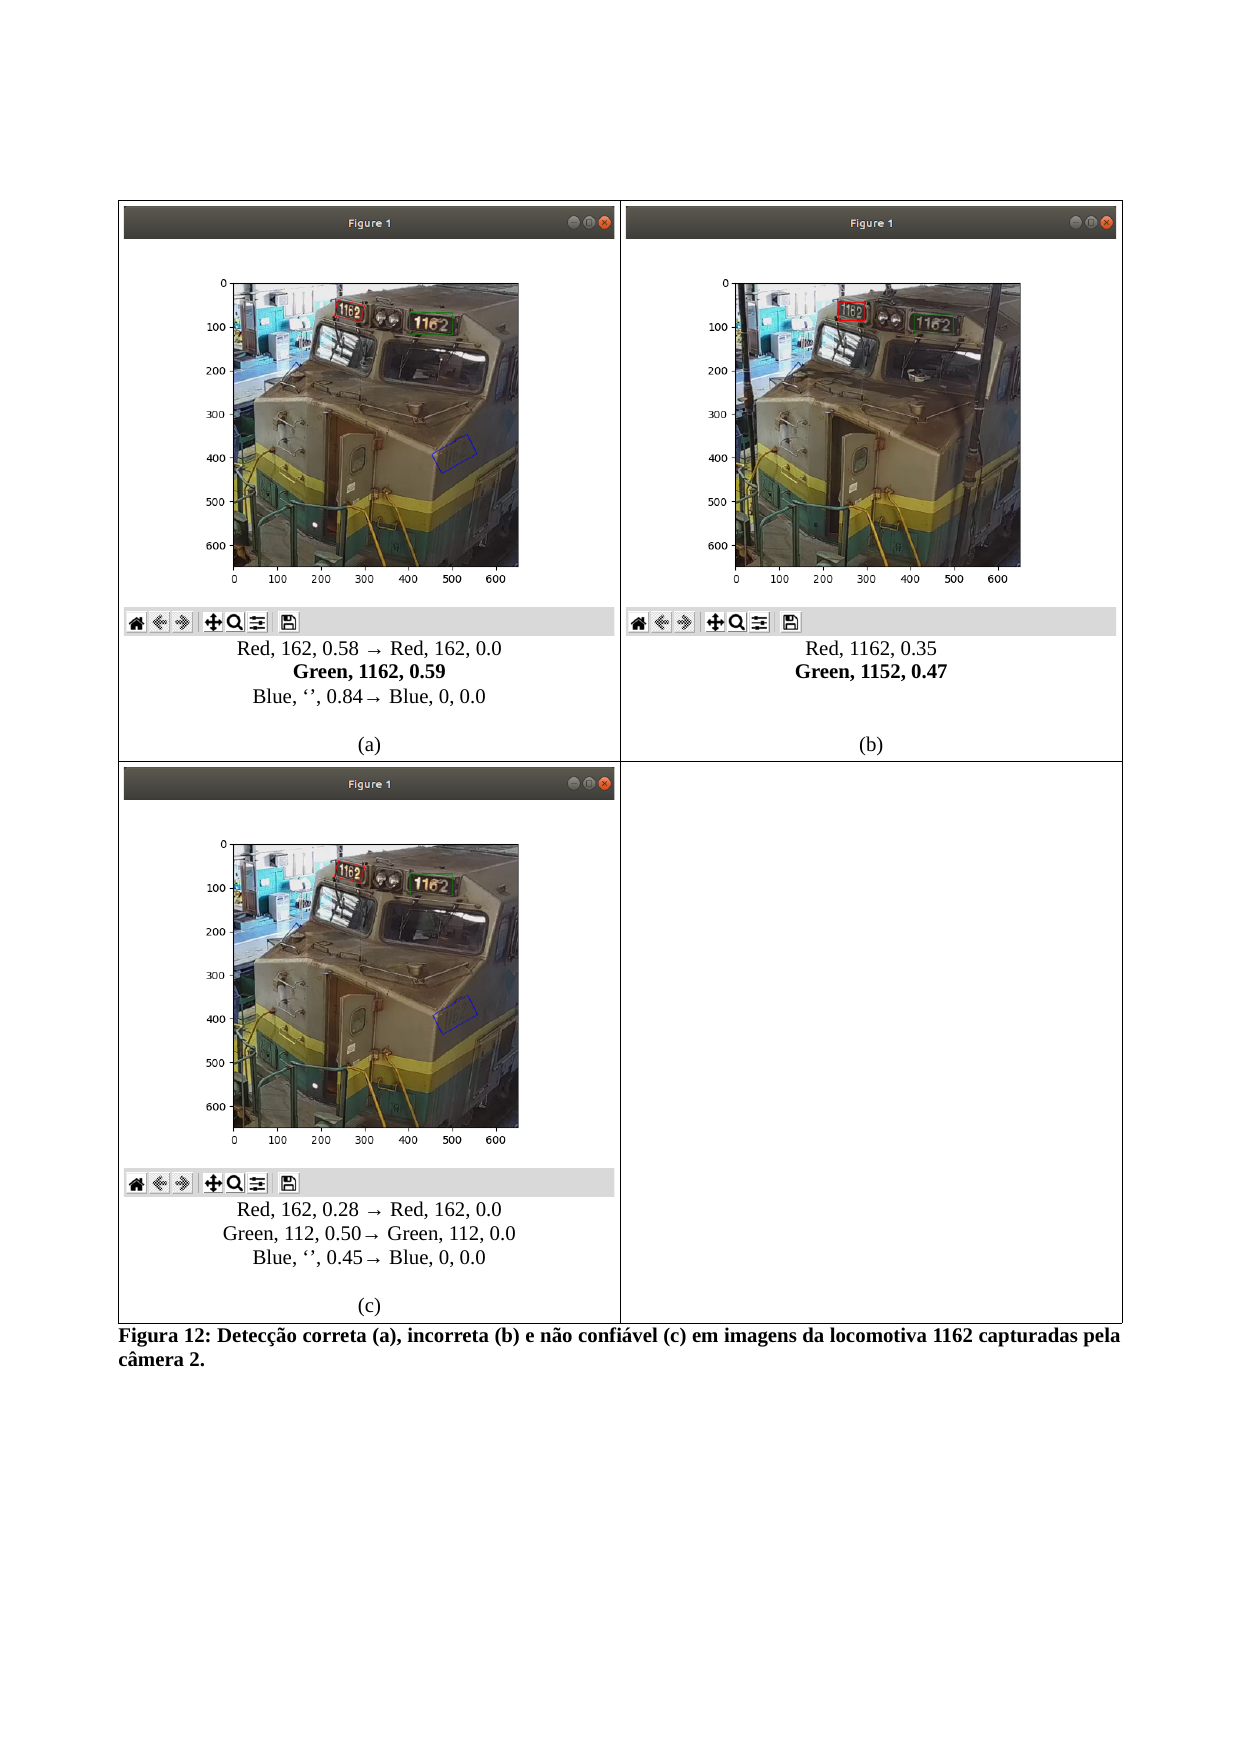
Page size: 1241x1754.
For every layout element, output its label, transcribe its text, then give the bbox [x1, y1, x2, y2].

picture [625, 206, 1117, 636]
table_cell [621, 762, 1122, 1322]
table_header Red, 1162, 0.35 Green, 1152, 0.47 (b) [621, 201, 1122, 761]
table_header Red, 162, 0.58 → Red, 162, 0.0 Green, 1162, 0.59 Blue, ‘’, 0.84→ Blue, 0, 0.0 (a) [119, 201, 620, 761]
text Figura 12: Detecção correta (a), incorreta (b) e não confiável (c) em imagens da locomotiva 1162 capturadas pela câmera 2. [118, 1324, 1122, 1371]
picture [123, 767, 615, 1197]
table_cell Red, 162, 0.28 → Red, 162, 0.0 Green, 112, 0.50→ Green, 112, 0.0 Blue, ‘’, 0.45→ Blue, 0, 0.0 (c) [119, 762, 620, 1322]
picture [123, 206, 615, 636]
